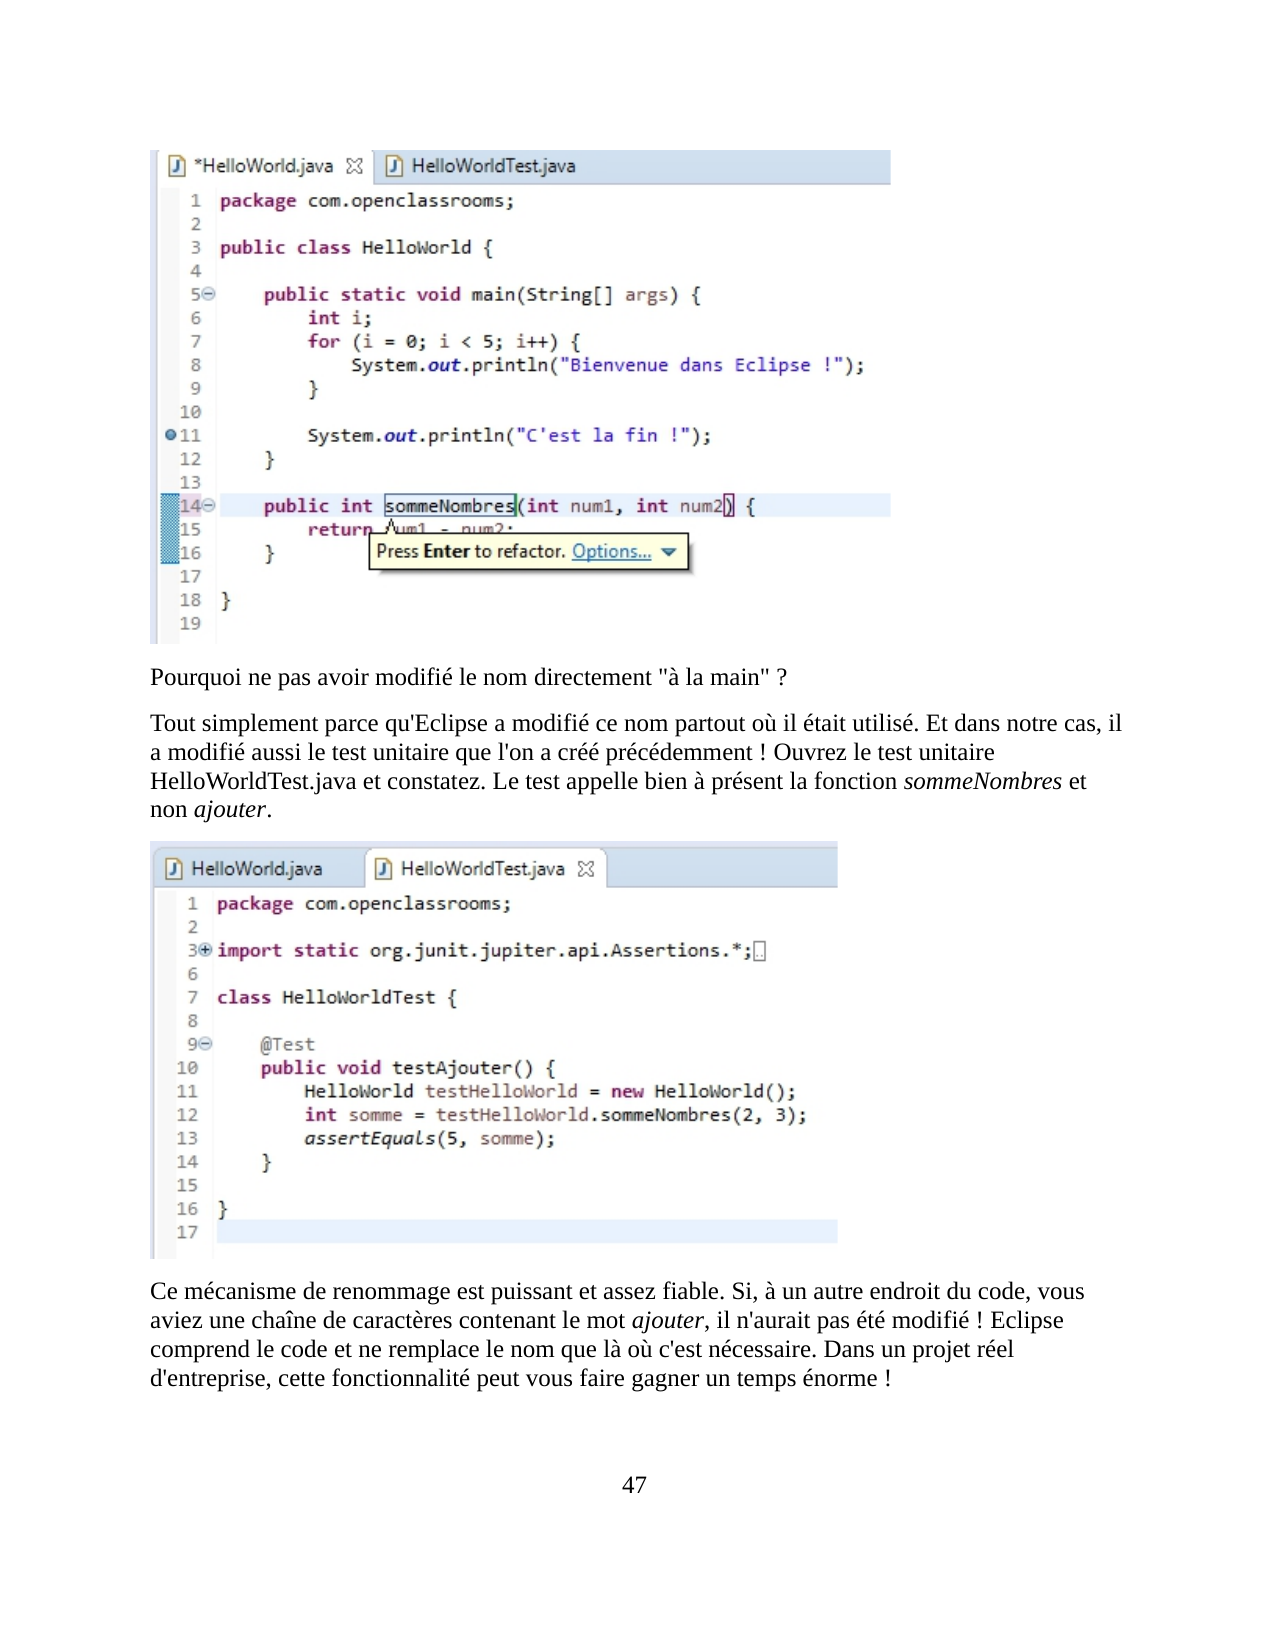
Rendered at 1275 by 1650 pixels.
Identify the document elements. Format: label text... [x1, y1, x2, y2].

text Ce mécanisme de renommage est puissant et assez fiable. Si, à un autre endroit du code, vous aviez une chaîne de caractères contenant le mot ajouter, il n'aurait pas été modifié ! Eclipse comprend le code et ne remplace le nom que là où c'est nécessaire. Dans un projet réel d'entreprise, cette fonctionnalité peut vous faire gagner un temps énorme ! [150, 1276, 1125, 1391]
text Pourquoi ne pas avoir modifié le nom directement "à la main" ? [150, 662, 1125, 690]
text Tout simplement parce qu'Eclipse a modifié ce nom partout où il était utilisé. Et dans notre cas, il a modifié aussi le test unitaire que l'on a créé précédemment ! Ouvrez le test unitaire HelloWorldTest.java et constatez. Le test appelle bien à présent la fonction sommeNombres et non ajouter. [150, 708, 1125, 823]
picture [150, 841, 838, 1259]
picture [150, 150, 891, 644]
